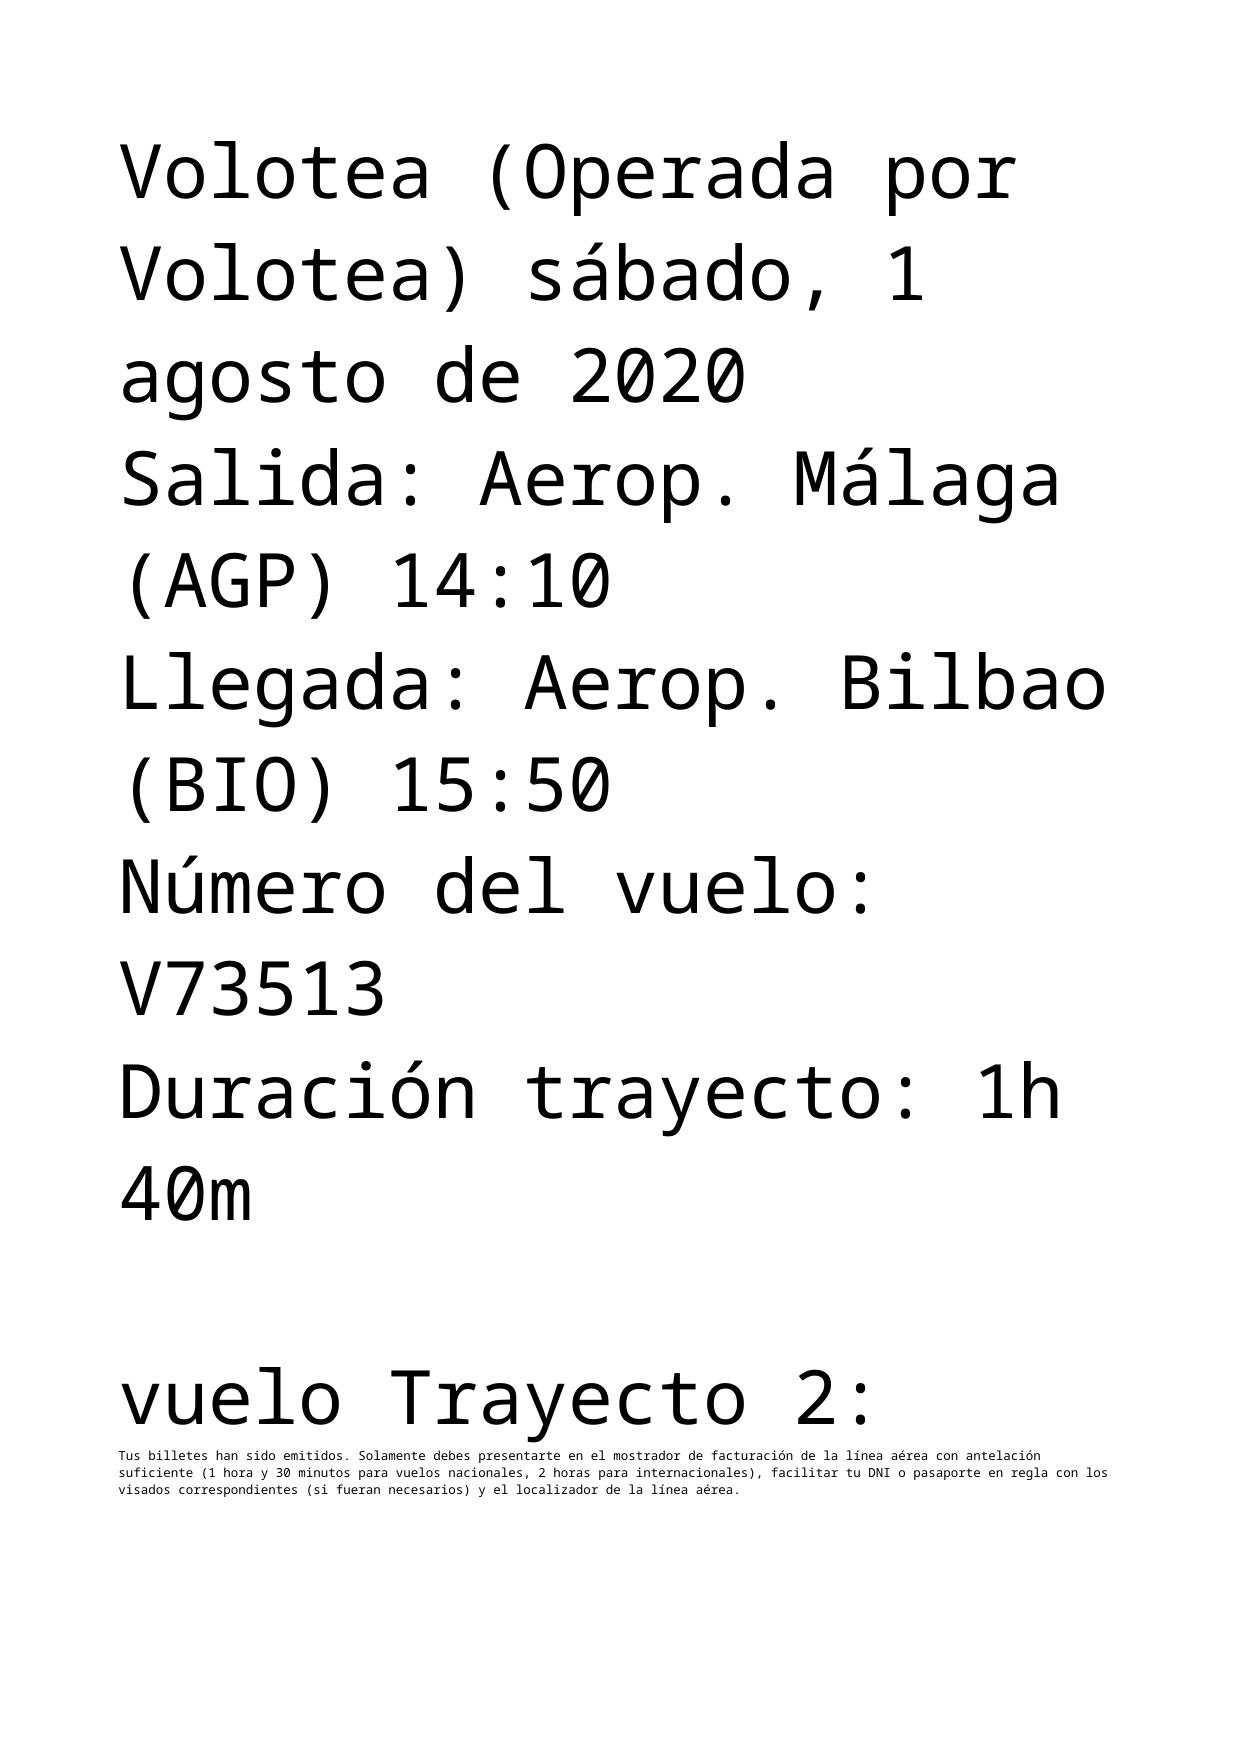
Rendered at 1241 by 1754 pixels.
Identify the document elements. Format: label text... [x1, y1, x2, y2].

text Salida: Aerop. Málaga (AGP) 14:10 [118, 425, 1122, 629]
text Duración trayecto: 1h 40m [118, 1038, 1122, 1242]
text Número del vuelo: V73513 [118, 833, 1122, 1038]
text Tus billetes han sido emitidos. Solamente debes presentarte en el mostrador de facturación de la línea aérea con antelación suficiente (1 hora y 30 minutos para vuelos nacionales, 2 horas para internacionales), facilitar tu DNI o pasaporte en regla con los visados correspondientes (si fueran necesarios) y el localizador de la línea aérea. [118, 1447, 1122, 1498]
text Llegada: Aerop. Bilbao (BIO) 15:50 [118, 629, 1122, 833]
text Volotea (Operada por Volotea) sábado, 1 agosto de 2020 [118, 118, 1122, 425]
text vuelo Trayecto 2: [118, 1344, 1122, 1447]
